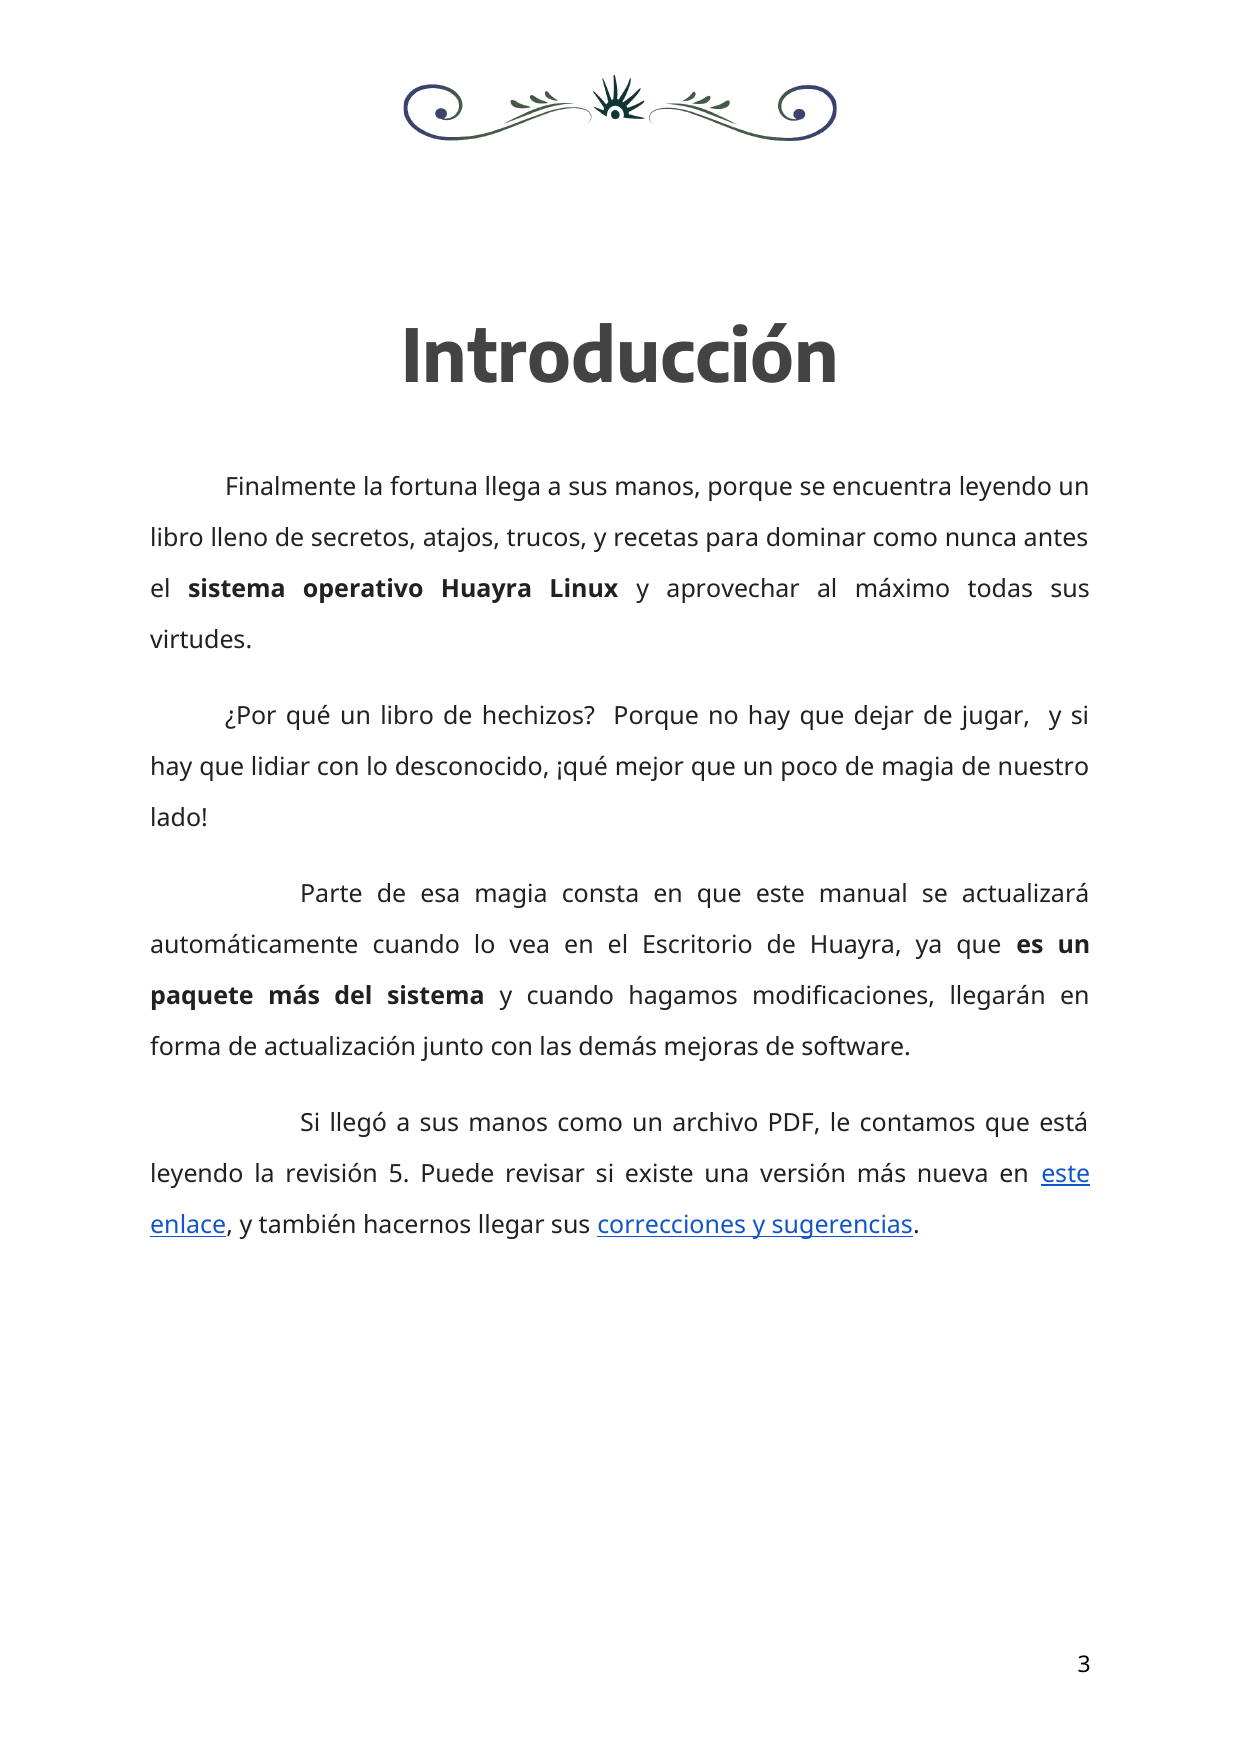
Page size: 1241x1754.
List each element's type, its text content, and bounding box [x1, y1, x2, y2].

text Parte de esa magia consta en que este manual se actualizará automáticamente cuando lo vea en el Escritorio de Huayra, ya que es un paquete más del sistema y cuando hagamos modificaciones, llegarán en forma de actualización junto con las demás mejoras de software. [150, 876, 1090, 1063]
subtitle Introducción [150, 307, 1090, 398]
text Finalmente la fortuna llega a sus manos, porque se encuentra leyendo un libro lleno de secretos, atajos, trucos, y recetas para dominar como nunca antes el sistema operativo Huayra Linux y aprovechar al máximo todas sus virtudes. [150, 469, 1090, 656]
picture [403, 75, 837, 141]
text ¿Por qué un libro de hechizos? Porque no hay que dejar de jugar, y si hay que lidiar con lo desconocido, ¡qué mejor que un poco de magia de nuestro lado! [150, 698, 1090, 834]
text Si llegó a sus manos como un archivo PDF, le contamos que está leyendo la revisión 5. Puede revisar si existe una versión más nueva en este enlace, y también hacernos llegar sus correcciones y sugerencias. [150, 1104, 1090, 1241]
